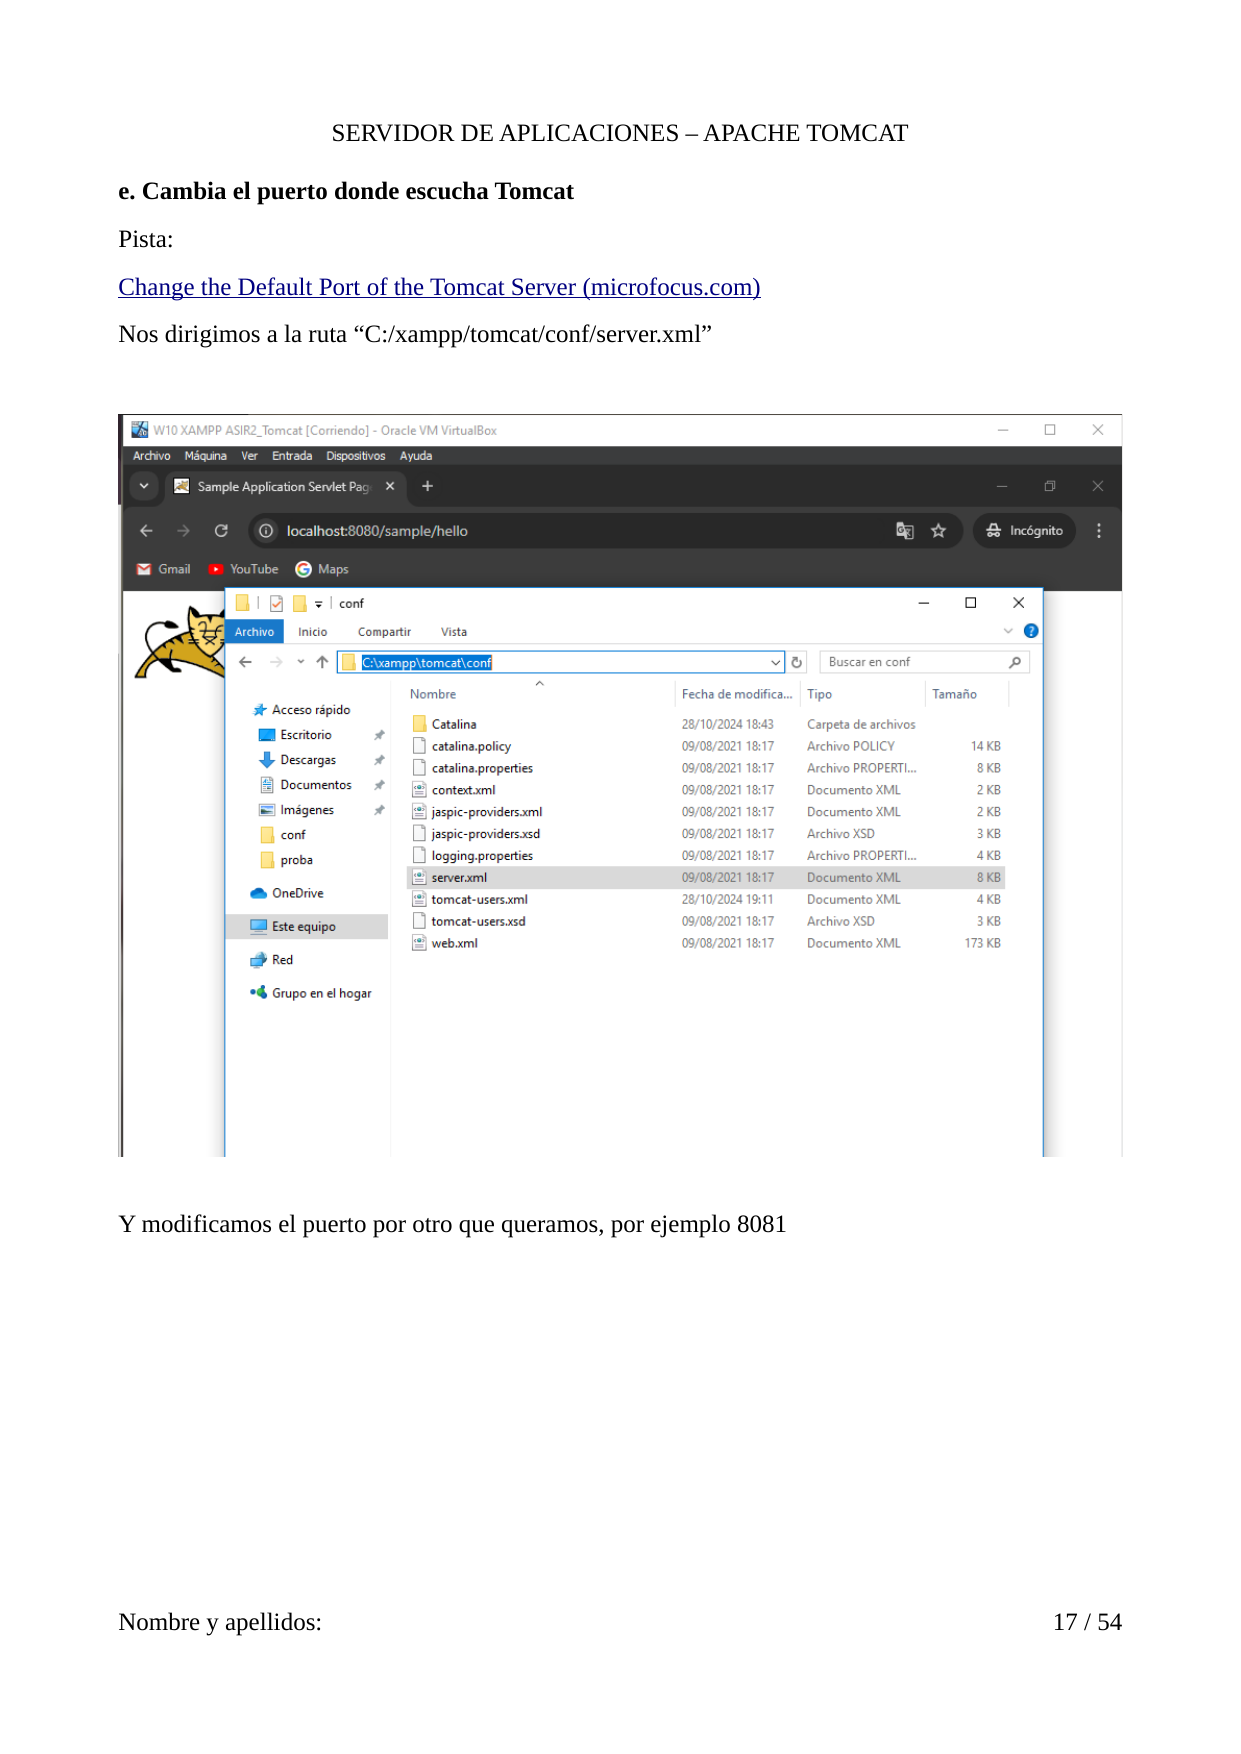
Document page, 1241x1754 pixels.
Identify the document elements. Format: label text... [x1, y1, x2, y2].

text Pista: [118, 224, 1122, 253]
text Y modificamos el puerto por otro que queramos, por ejemplo 8081 [118, 1209, 1122, 1237]
text Change the Default Port of the Tomcat Server (microfocus.com) [118, 272, 1122, 300]
picture [118, 414, 1123, 1157]
text e. Cambia el puerto donde escucha Tomcat [118, 176, 1122, 205]
text Nos dirigimos a la ruta “C:/xampp/tomcat/conf/server.xml” [118, 319, 1122, 348]
